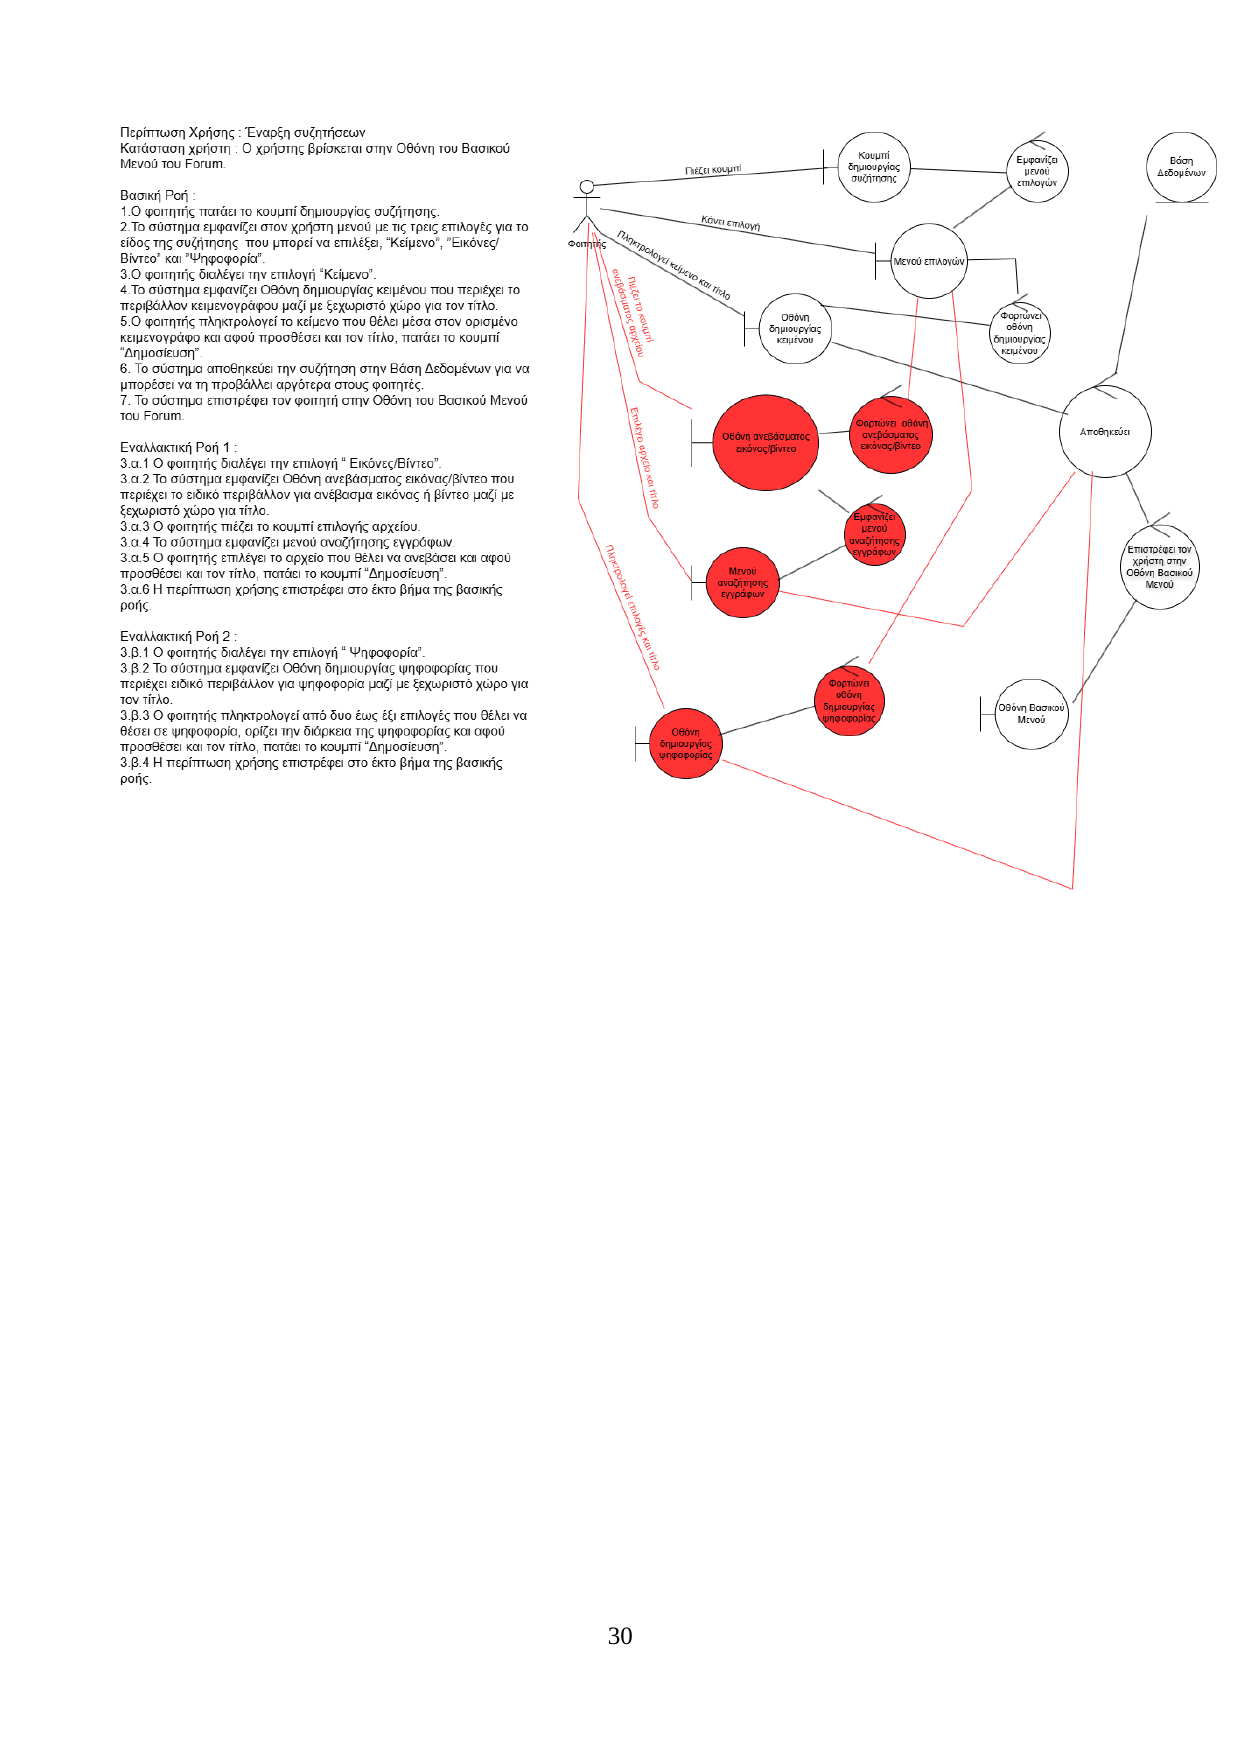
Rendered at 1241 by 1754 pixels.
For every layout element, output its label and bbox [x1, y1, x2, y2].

picture [118, 118, 1217, 890]
